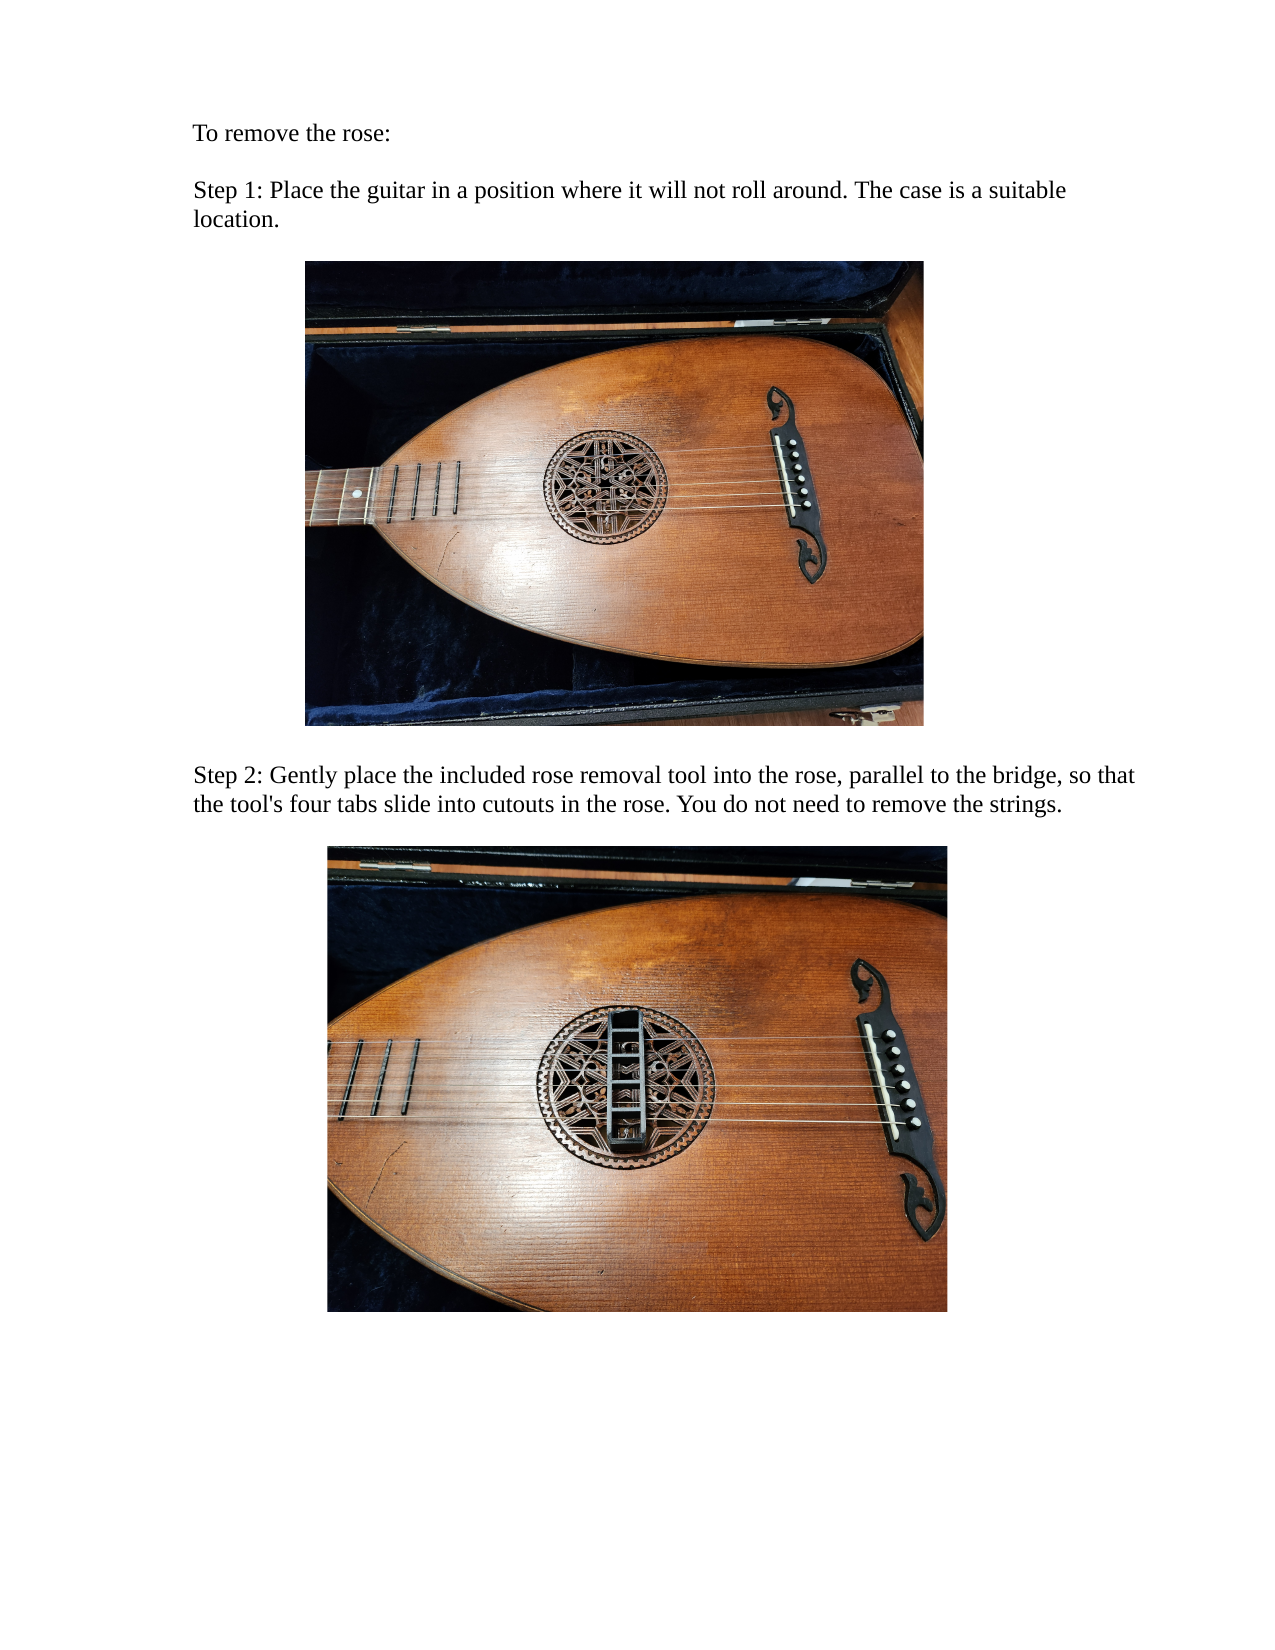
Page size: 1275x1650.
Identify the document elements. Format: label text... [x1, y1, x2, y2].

text Step 2: Gently place the included rose removal tool into the rose, parallel to the bridge, so that the tool's four tabs slide into cutouts in the rose. You do not need to remove the strings. [193, 760, 1157, 817]
text To remove the rose: [118, 118, 1157, 147]
picture [305, 261, 924, 726]
picture [327, 846, 948, 1312]
text Step 1: Place the guitar in a position where it will not roll around. The case is a suitable location. [193, 176, 1157, 233]
